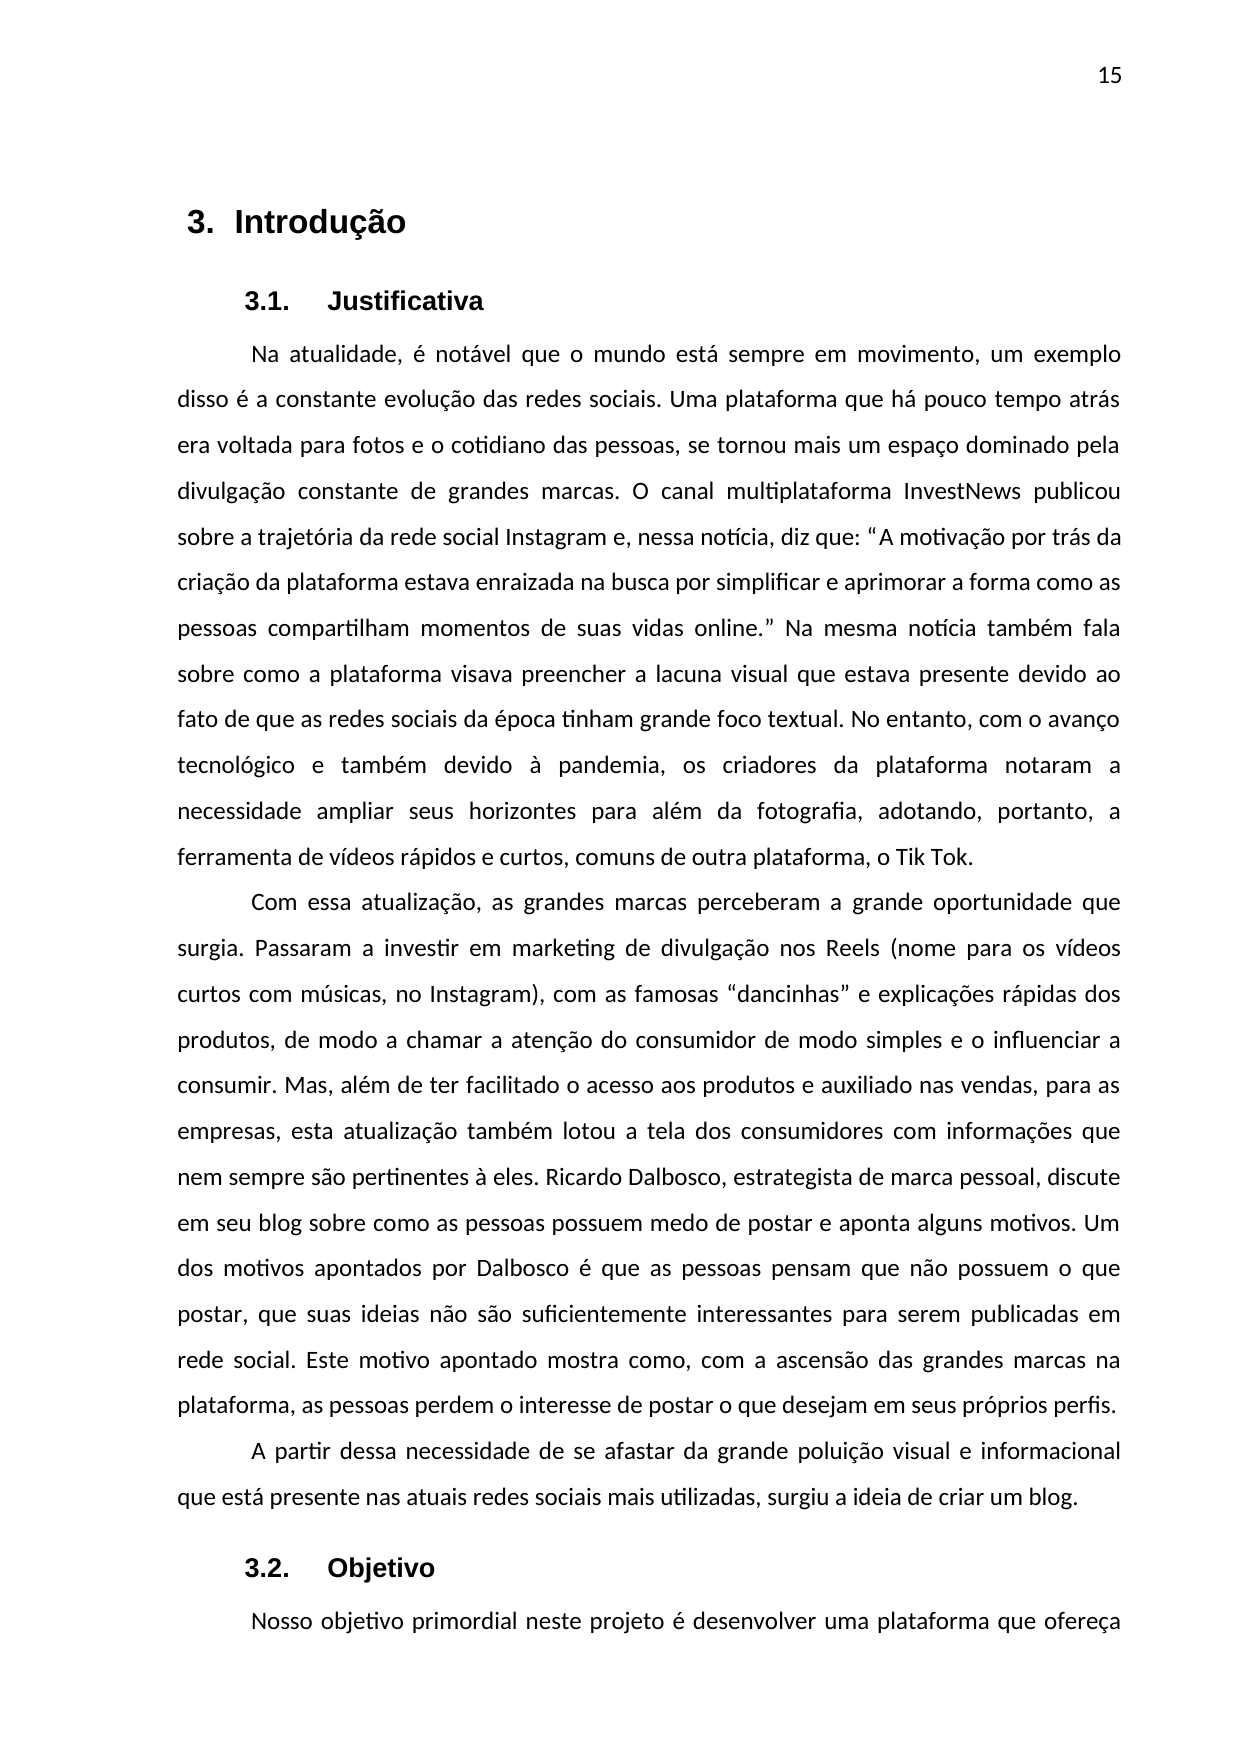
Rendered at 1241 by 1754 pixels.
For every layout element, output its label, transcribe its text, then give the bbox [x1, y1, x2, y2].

text A partir dessa necessidade de se afastar da grande poluição visual e informacional que está presente nas atuais redes sociais mais utilizadas, surgiu a ideia de criar um blog. [177, 1435, 1122, 1512]
subtitle Justificativa [289, 285, 1122, 316]
subtitle Objetivo [289, 1552, 1122, 1583]
text Na atualidade, é notável que o mundo está sempre em movimento, um exemplo disso é a constante evolução das redes sociais. Uma plataforma que há pouco tempo atrás era voltada para fotos e o cotidiano das pessoas, se tornou mais um espaço dominado pela divulgação constante de grandes marcas. O canal multiplataforma InvestNews publicou sobre a trajetória da rede social Instagram e, nessa notícia, diz que: “A motivação por trás da criação da plataforma estava enraizada na busca por simplificar e aprimorar a forma como as pessoas compartilham momentos de suas vidas online.” Na mesma notícia também fala sobre como a plataforma visava preencher a lacuna visual que estava presente devido ao fato de que as redes sociais da época tinham grande foco textual. No entanto, com o avanço tecnológico e também devido à pandemia, os criadores da plataforma notaram a necessidade ampliar seus horizontes para além da fotografia, adotando, portanto, a ferramenta de vídeos rápidos e curtos, comuns de outra plataforma, o Tik Tok. [177, 338, 1122, 871]
text Nosso objetivo primordial neste projeto é desenvolver uma plataforma que ofereça aos usuários um ambiente aconchegante e acolhedor, distanciando-se significativamente do formato convencional das atuais redes sociais. Almejamos criar um espaço online onde os usuários sintam-se genuinamente livres para expressar suas opiniões sem receio de serem sufocados por propagandas e anúncios invasivos. Queremos proporcionar um local íntimo e seguro para compartilhar os momentos e detalhes cotidianos que muitas vezes passam despercebidos ou são subestimados em meio ao mundo digital. Nossa visão é construir uma comunidade virtual que celebre a autenticidade, incentivando a conexão humana e o compartilhamento de experiências significativas. [177, 1605, 1122, 1635]
subtitle Introdução [214, 202, 1122, 241]
text Com essa atualização, as grandes marcas perceberam a grande oportunidade que surgia. Passaram a investir em marketing de divulgação nos Reels (nome para os vídeos curtos com músicas, no Instagram), com as famosas “dancinhas” e explicações rápidas dos produtos, de modo a chamar a atenção do consumidor de modo simples e o influenciar a consumir. Mas, além de ter facilitado o acesso aos produtos e auxiliado nas vendas, para as empresas, esta atualização também lotou a tela dos consumidores com informações que nem sempre são pertinentes à eles. Ricardo Dalbosco, estrategista de marca pessoal, discute em seu blog sobre como as pessoas possuem medo de postar e aponta alguns motivos. Um dos motivos apontados por Dalbosco é que as pessoas pensam que não possuem o que postar, que suas ideias não são suficientemente interessantes para serem publicadas em rede social. Este motivo apontado mostra como, com a ascensão das grandes marcas na plataforma, as pessoas perdem o interesse de postar o que desejam em seus próprios perfis. [177, 887, 1122, 1420]
